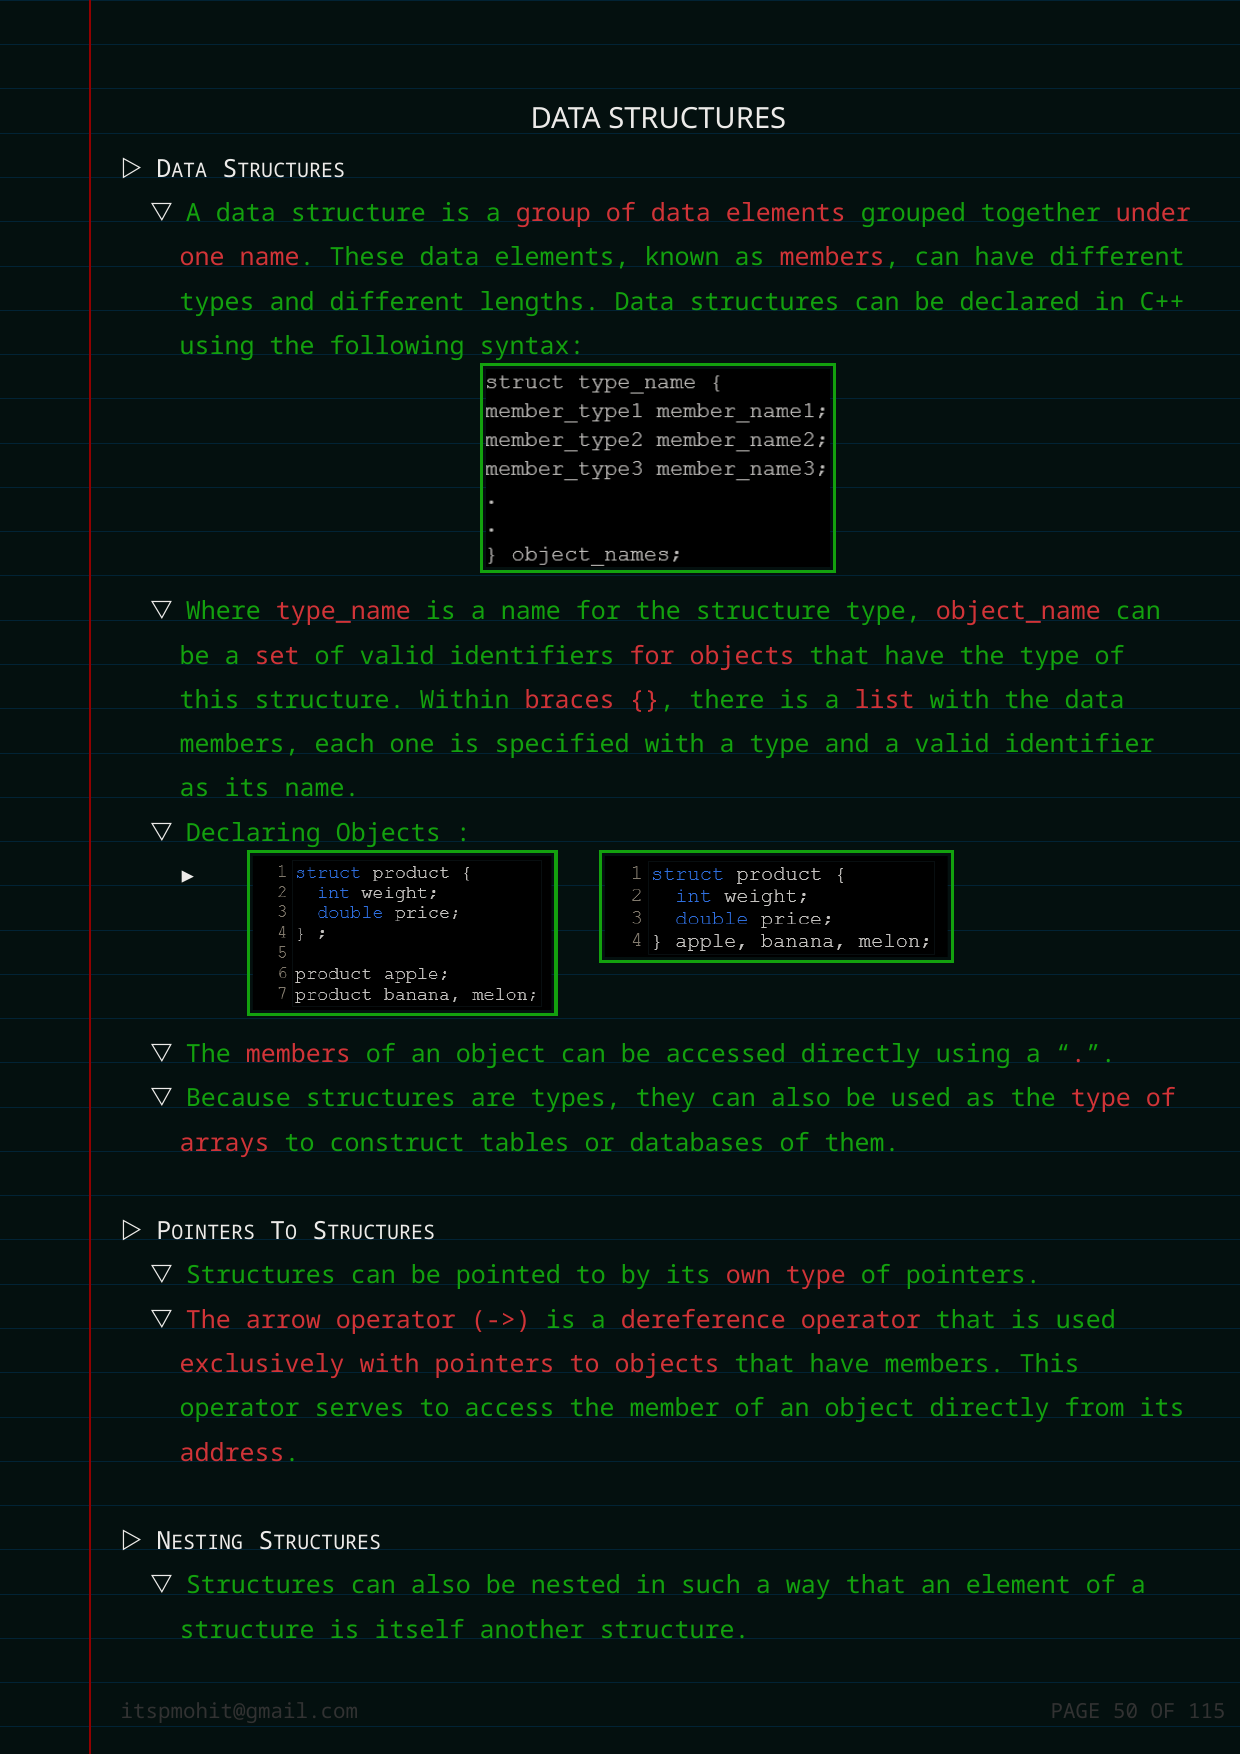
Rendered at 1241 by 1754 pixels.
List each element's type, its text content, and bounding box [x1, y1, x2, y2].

picture [604, 856, 948, 957]
picture [252, 856, 552, 1010]
list The arrow operator (->) is a dereference operator that is used exclusively with pointers to objects that have members. This operator serves to access the member of an object directly from its address. [150, 1293, 1196, 1514]
subtitle Data structures [120, 97, 1196, 142]
picture [486, 369, 831, 567]
list Where type_name is a name for the structure type, object_name can be a set of valid identifiers for objects that have the type of this structure. Within braces {}, there is a list with the data members, each one is specified with a type and a valid identifier as its name. [150, 584, 1196, 806]
list Declaring Objects : [150, 806, 1196, 850]
subtitle Data Structures [120, 142, 1196, 186]
list A data structure is a group of data elements grouped together under one name. These data elements, known as members, can have different types and different lengths. Data structures can be declared in C++ using the following syntax: [150, 186, 1196, 584]
list Structures can be pointed to by its own type of pointers. [150, 1248, 1196, 1293]
list The members of an object can be accessed directly using a “.”. [150, 1027, 1196, 1071]
list Structures can also be nested in such a way that an element of a structure is itself another structure. [150, 1558, 1196, 1647]
subtitle Pointers To Structures [120, 1204, 1196, 1248]
subtitle Nesting Structures [120, 1514, 1196, 1558]
list Because structures are types, they can also be used as the type of arrays to construct tables or databases of them. [150, 1071, 1196, 1204]
